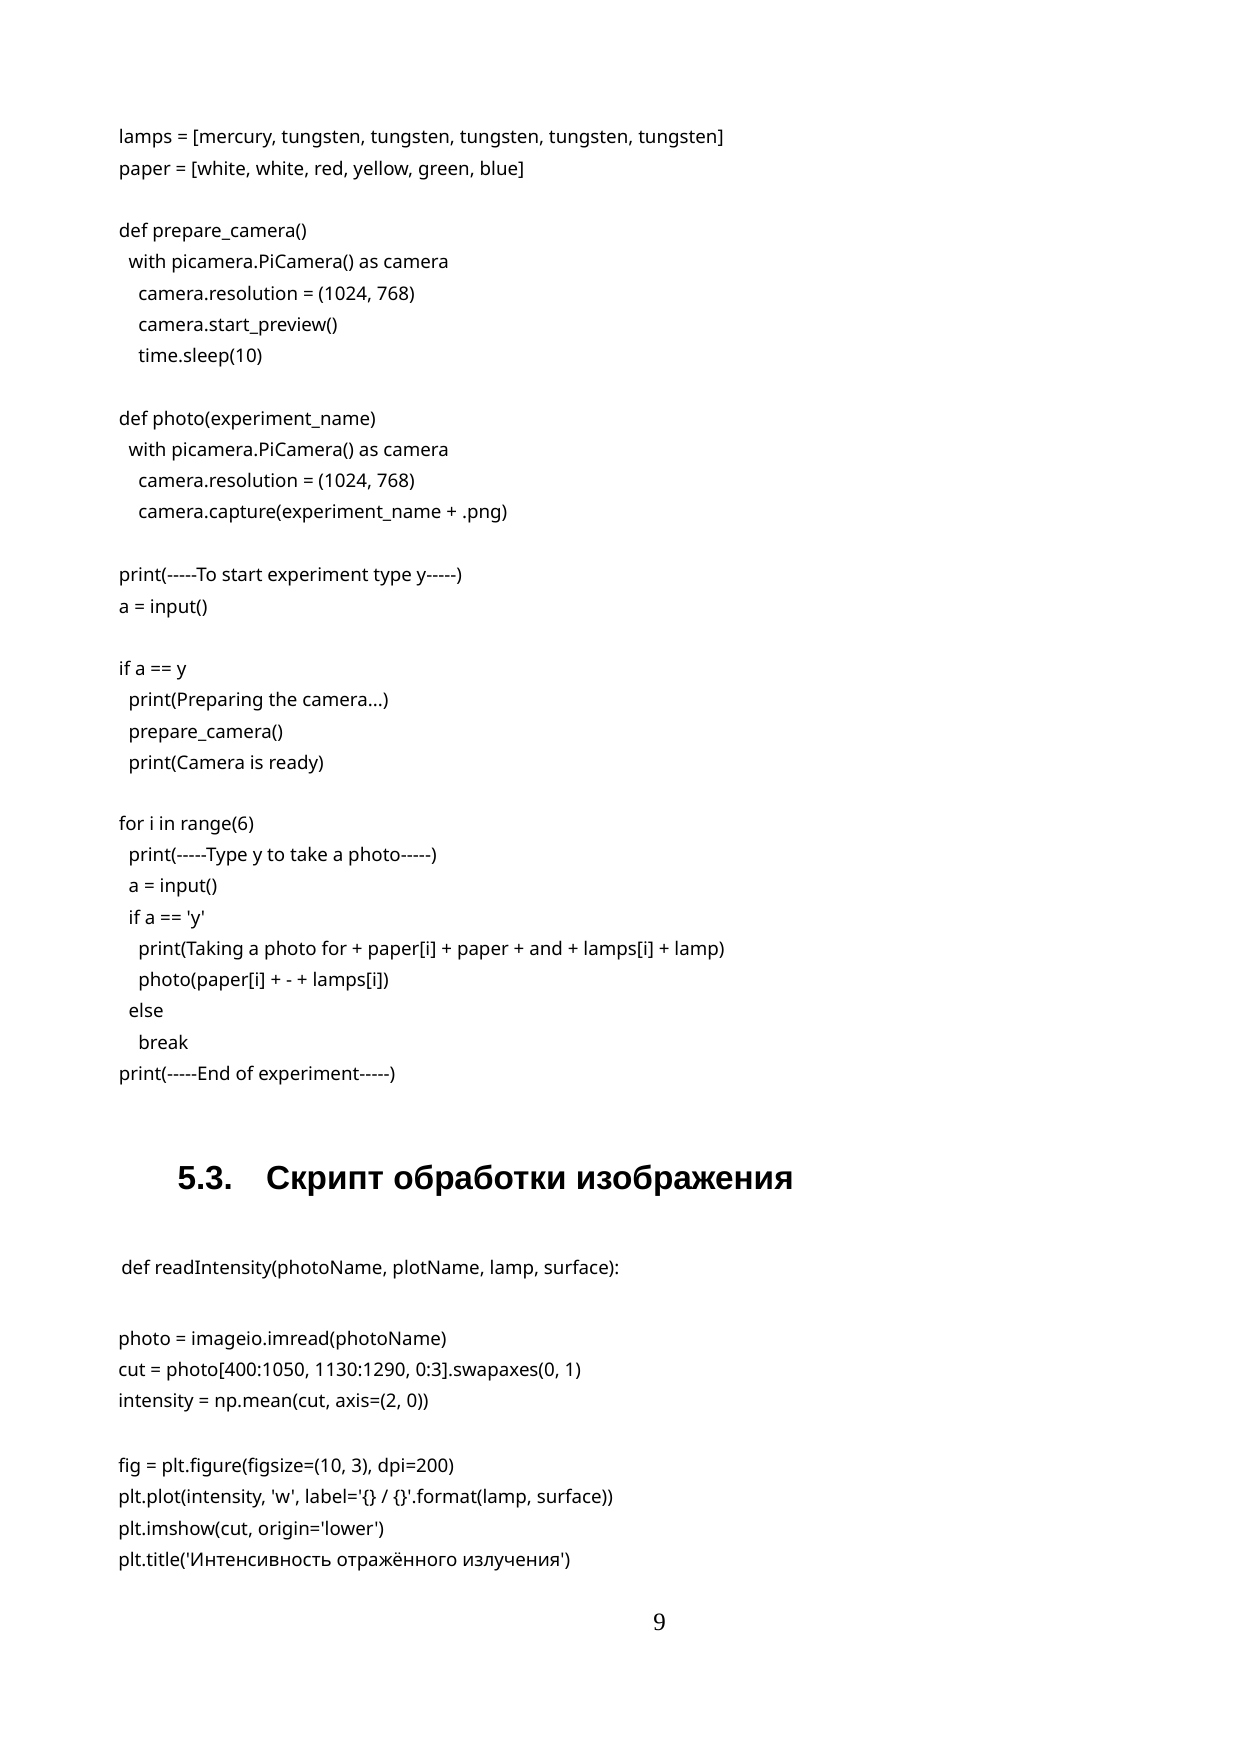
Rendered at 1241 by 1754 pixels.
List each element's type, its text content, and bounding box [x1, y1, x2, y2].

table_cell [118, 1413, 1123, 1447]
table_cell a = input() [119, 587, 1122, 618]
table_cell plt.plot(intensity, 'w', label='{} / {}'.format(lamp, surface)) [118, 1478, 1123, 1509]
table_cell print(Taking a photo for + paper[i] + paper + and + lamps[i] + lamp) [119, 930, 1122, 961]
table_cell else [119, 992, 1122, 1023]
table_cell camera.start_preview() [119, 306, 1122, 337]
table_cell [119, 524, 1122, 556]
table_cell print(-----End of experiment-----) [119, 1055, 1122, 1086]
table_cell photo = imageio.imread(photoName) [118, 1320, 1123, 1351]
table_cell paper = [white, white, red, yellow, green, blue] [119, 149, 1122, 181]
table_cell if a == 'y' [119, 898, 1122, 929]
table_cell camera.resolution = (1024, 768) [119, 274, 1122, 306]
table_cell break [119, 1023, 1122, 1054]
table_cell camera.capture(experiment_name + .png) [119, 493, 1122, 524]
table_cell print(-----Type y to take a photo-----) [119, 836, 1122, 867]
table_cell def photo(experiment_name) [119, 399, 1122, 431]
table_cell for i in range(6) [119, 805, 1122, 836]
table_cell [119, 619, 1122, 650]
table_cell time.sleep(10) [119, 337, 1122, 368]
table_cell with picamera.PiCamera() as camera [119, 243, 1122, 274]
table_cell fig = plt.figure(figsize=(10, 3), dpi=200) [118, 1447, 1123, 1478]
table_cell print(-----To start experiment type y-----) [119, 556, 1122, 587]
table_cell [119, 181, 1122, 212]
table_header def readIntensity(photoName, plotName, lamp, surface): [118, 1245, 1123, 1282]
table_cell [119, 775, 1122, 804]
table_cell intensity = np.mean(cut, axis=(2, 0)) [118, 1382, 1123, 1413]
table_cell def prepare_camera() [119, 212, 1122, 243]
table_cell plt.title('Интенсивность отражённого излучения') [118, 1540, 1123, 1572]
table_cell print(Preparing the camera...) [119, 681, 1122, 712]
table_cell with picamera.PiCamera() as camera [119, 431, 1122, 462]
table_cell print(Camera is ready) [119, 744, 1122, 775]
table_cell a = input() [119, 867, 1122, 898]
table_cell lamps = [mercury, tungsten, tungsten, tungsten, tungsten, tungsten] [119, 118, 1122, 149]
table_cell camera.resolution = (1024, 768) [119, 462, 1122, 493]
subtitle Скрипт обработки изображения [118, 1158, 1122, 1197]
table_cell cut = photo[400:1050, 1130:1290, 0:3].swapaxes(0, 1) [118, 1351, 1123, 1382]
table_cell plt.imshow(cut, origin='lower') [118, 1509, 1123, 1540]
table_cell if a == y [119, 650, 1122, 681]
table_cell photo(paper[i] + - + lamps[i]) [119, 961, 1122, 992]
table_cell [118, 1283, 1123, 1319]
table_cell [119, 368, 1122, 399]
table_cell prepare_camera() [119, 712, 1122, 743]
